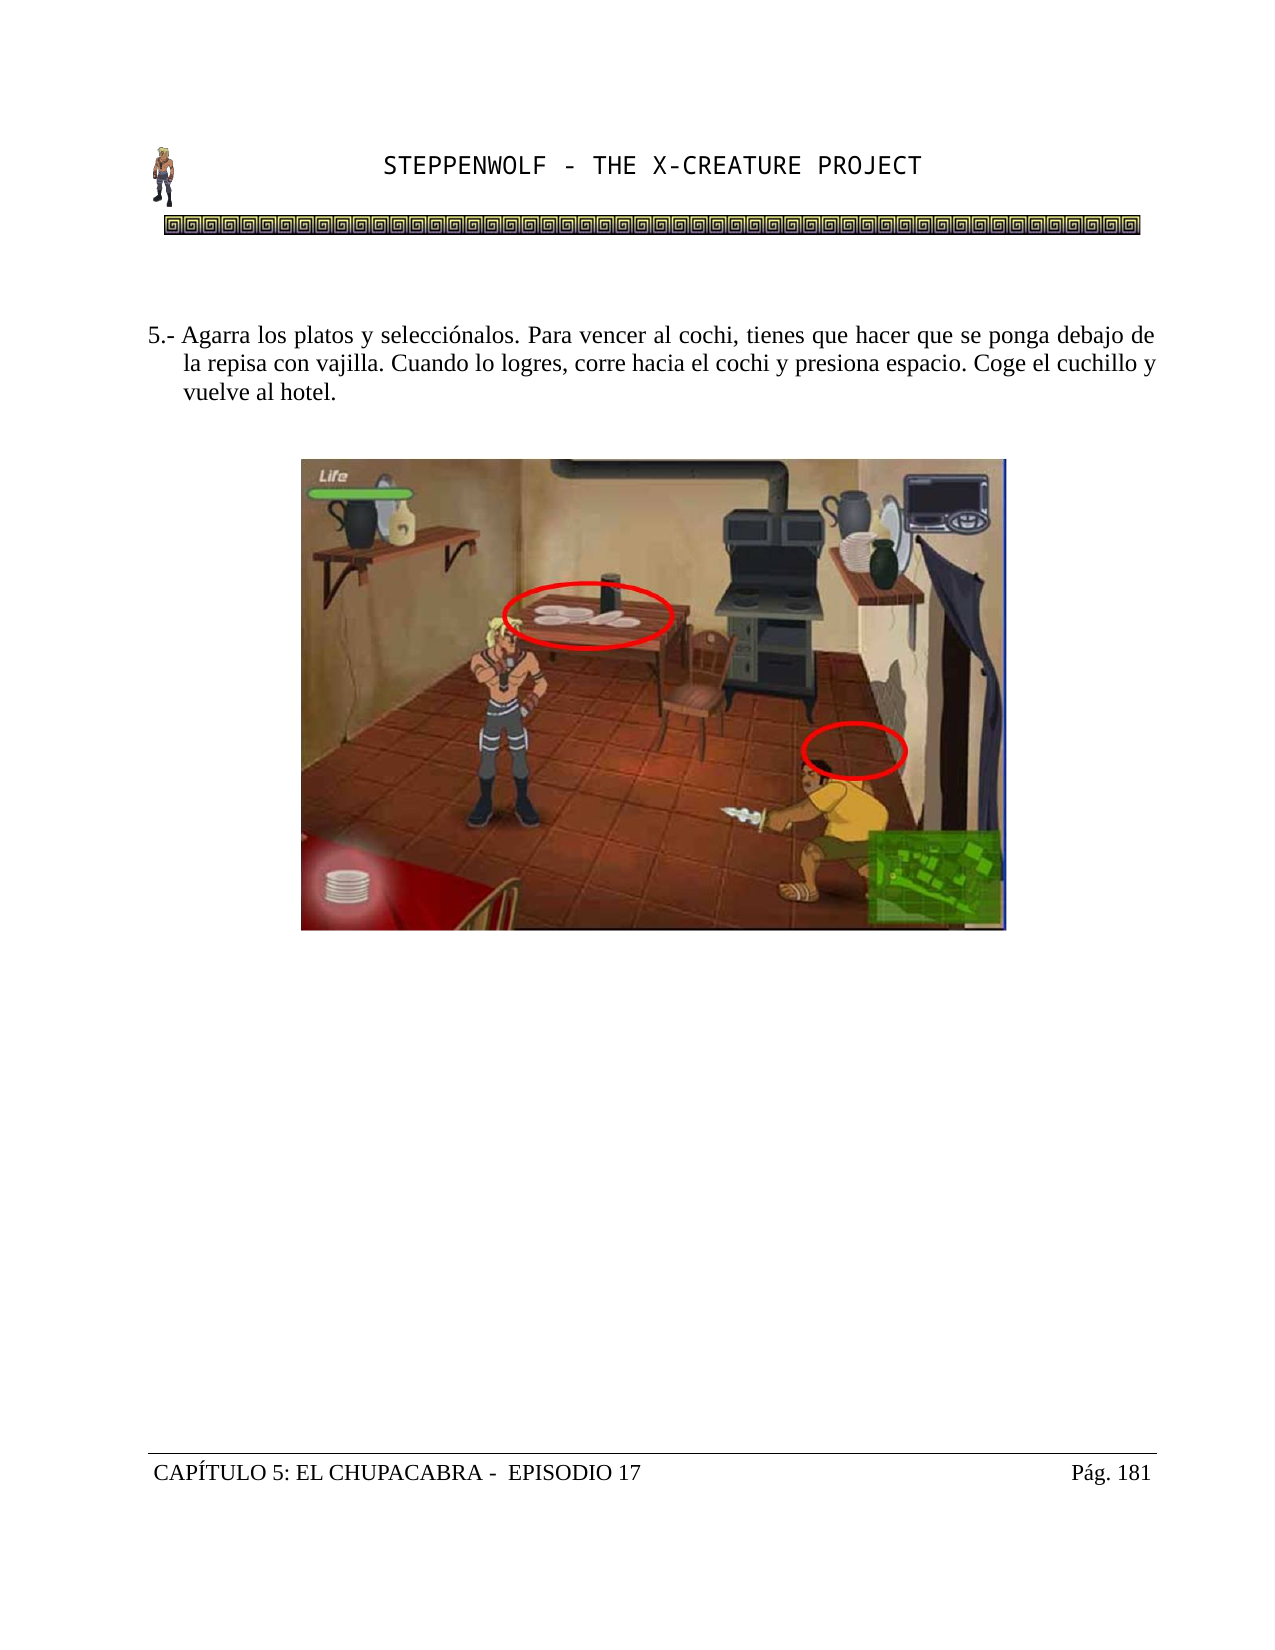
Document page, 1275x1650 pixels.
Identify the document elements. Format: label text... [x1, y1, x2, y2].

text 5.- Agarra los platos y selecciónalos. Para vencer al cochi, tienes que hacer que se ponga debajo de la repisa con vajilla. Cuando lo logres, corre hacia el cochi y presiona espacio. Coge el cuchillo y vuelve al hotel. [148, 320, 1157, 406]
picture [301, 458, 1007, 931]
picture [164, 215, 1141, 235]
picture [147, 147, 181, 207]
